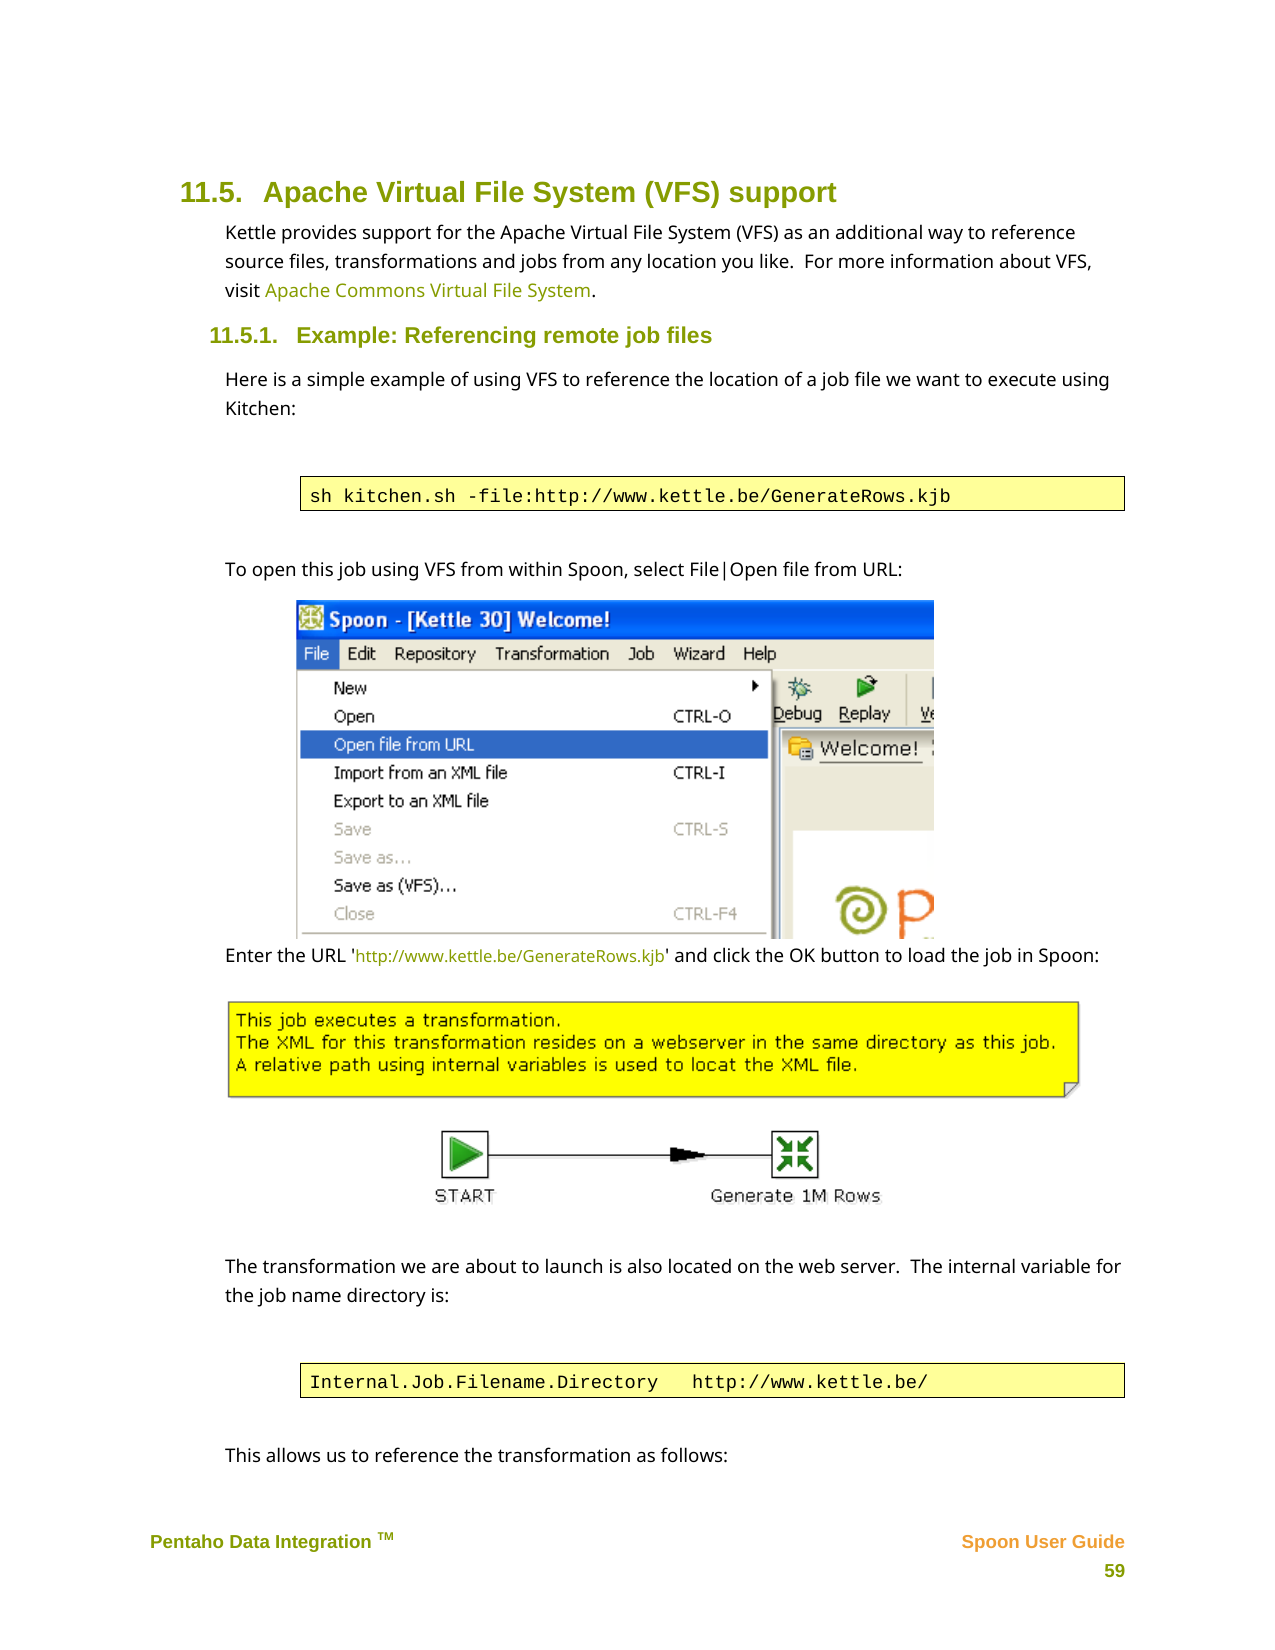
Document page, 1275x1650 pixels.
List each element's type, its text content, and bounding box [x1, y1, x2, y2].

text sh kitchen.sh -file:http://www.kettle.be/GenerateRows.kjb [301, 477, 1124, 510]
text Enter the URL 'http://www.kettle.be/GenerateRows.kjb' and click the OK button to load the job in Spoon: [225, 594, 1125, 968]
text To open this job using VFS from within Spoon, select File|Open file from URL: [225, 553, 1125, 582]
text Here is a simple example of using VFS to reference the location of a job file we want to execute using Kitchen: [225, 363, 1125, 422]
text Internal.Job.Filename.Directory http://www.kettle.be/ [301, 1364, 1124, 1397]
picture [296, 600, 934, 939]
subtitle Apache Virtual File System (VFS) support [179, 175, 1125, 210]
subtitle Example: Referencing remote job files [209, 316, 1125, 351]
text The transformation we are about to launch is also located on the web server. The internal variable for the job name directory is: [225, 1250, 1125, 1308]
text Kettle provides support for the Apache Virtual File System (VFS) as an additional way to reference source files, transformations and jobs from any location you like. For more information about VFS, visit Apache Commons Virtual File System. [225, 216, 1125, 303]
text This allows us to reference the transformation as follows: [225, 1439, 1125, 1469]
picture [225, 996, 1082, 1209]
